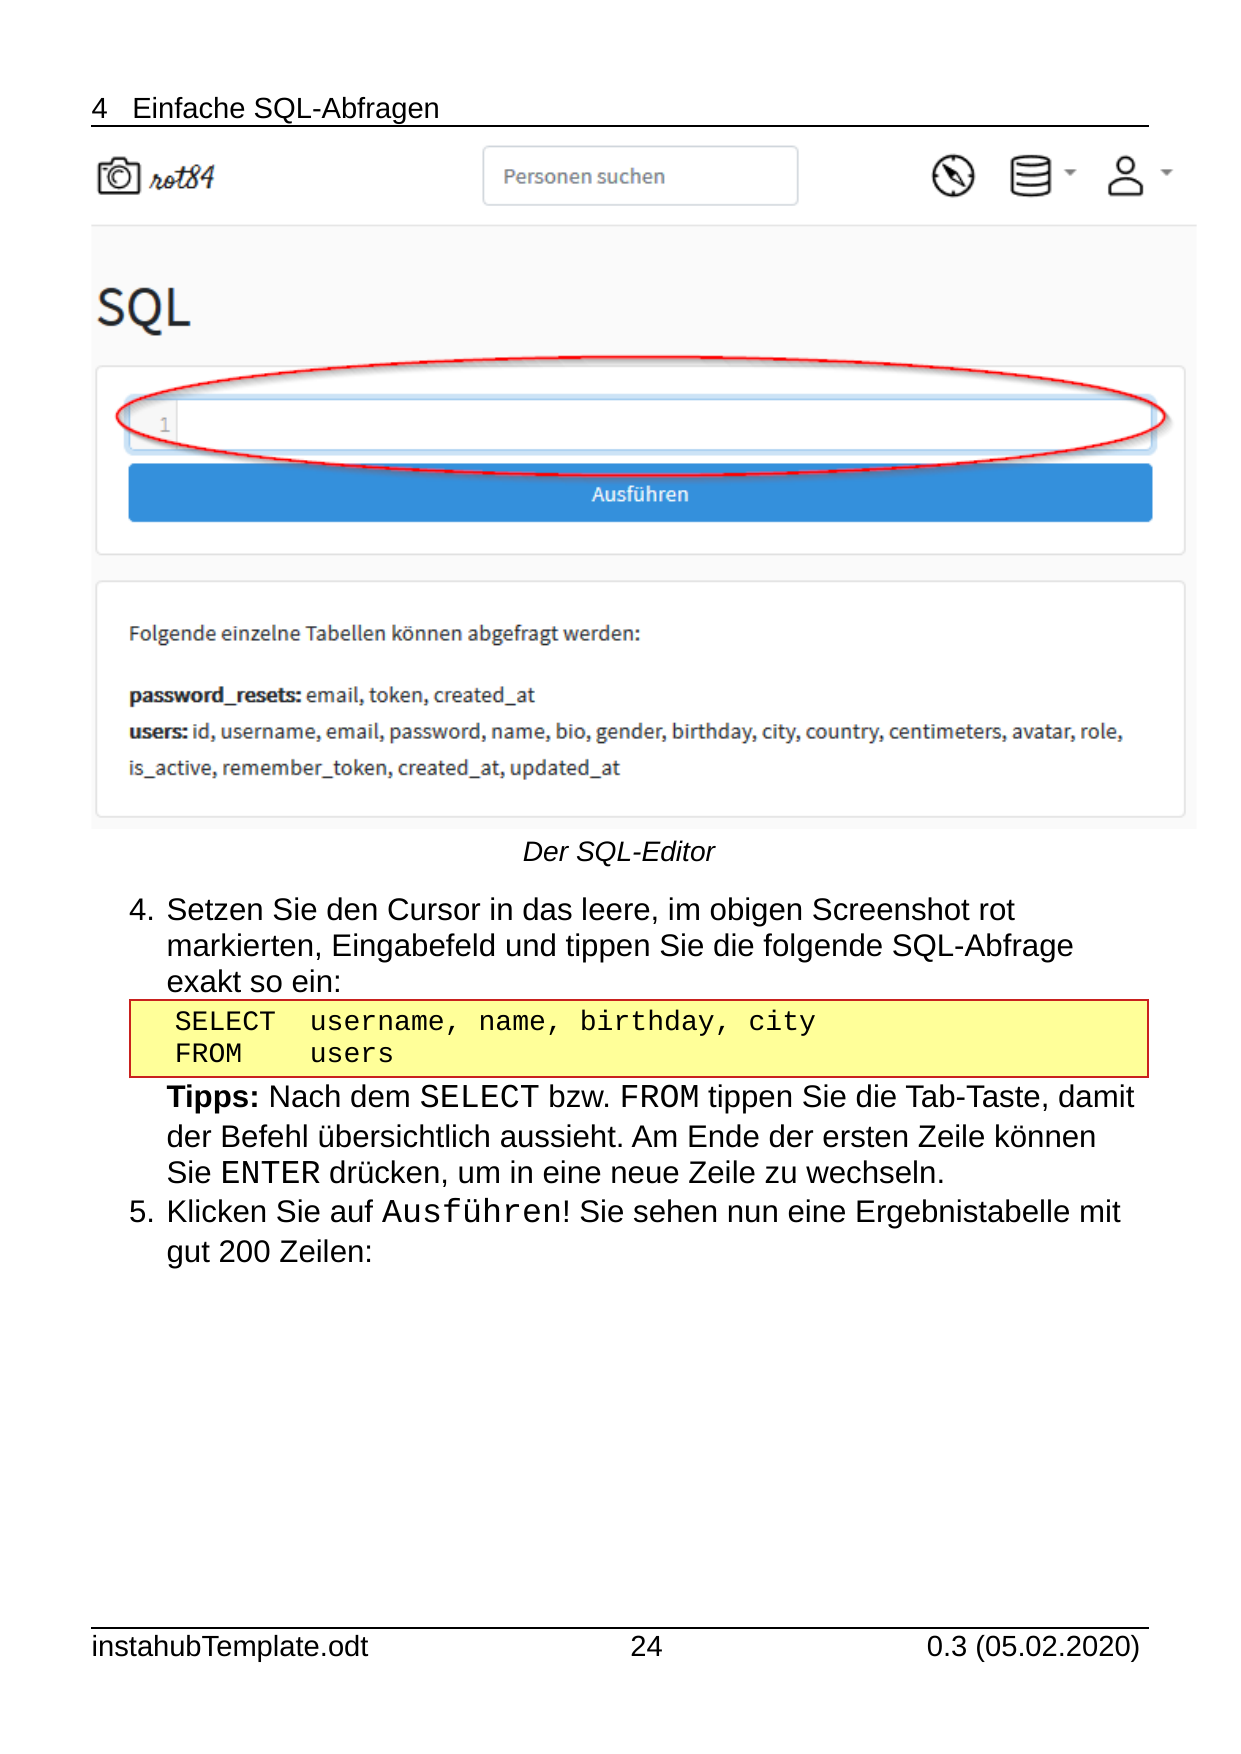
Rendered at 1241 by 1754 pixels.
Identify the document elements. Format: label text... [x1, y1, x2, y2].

list Setzen Sie den Cursor in das leere, im obigen Screenshot rot markierten, Eingabefeld und tippen Sie die folgende SQL-Abfrage exakt so ein: [129, 891, 1149, 999]
text Der SQL-Editor [91, 835, 1149, 867]
list SELECT username, name, birthday, city [131, 1001, 1147, 1031]
list Klicken Sie auf Ausführen! Sie sehen nun eine Ergebnistabelle mit gut 200 Zeilen: [129, 1193, 1149, 1269]
list Tipps: Nach dem SELECT bzw. FROM tippen Sie die Tab-Taste, damit der Befehl übersichtlich aussieht. Am Ende der ersten Zeile können Sie ENTER drücken, um in eine neue Zeile zu wechseln. [129, 1078, 1149, 1193]
picture [91, 138, 1197, 829]
list FROM users [131, 1031, 1147, 1076]
